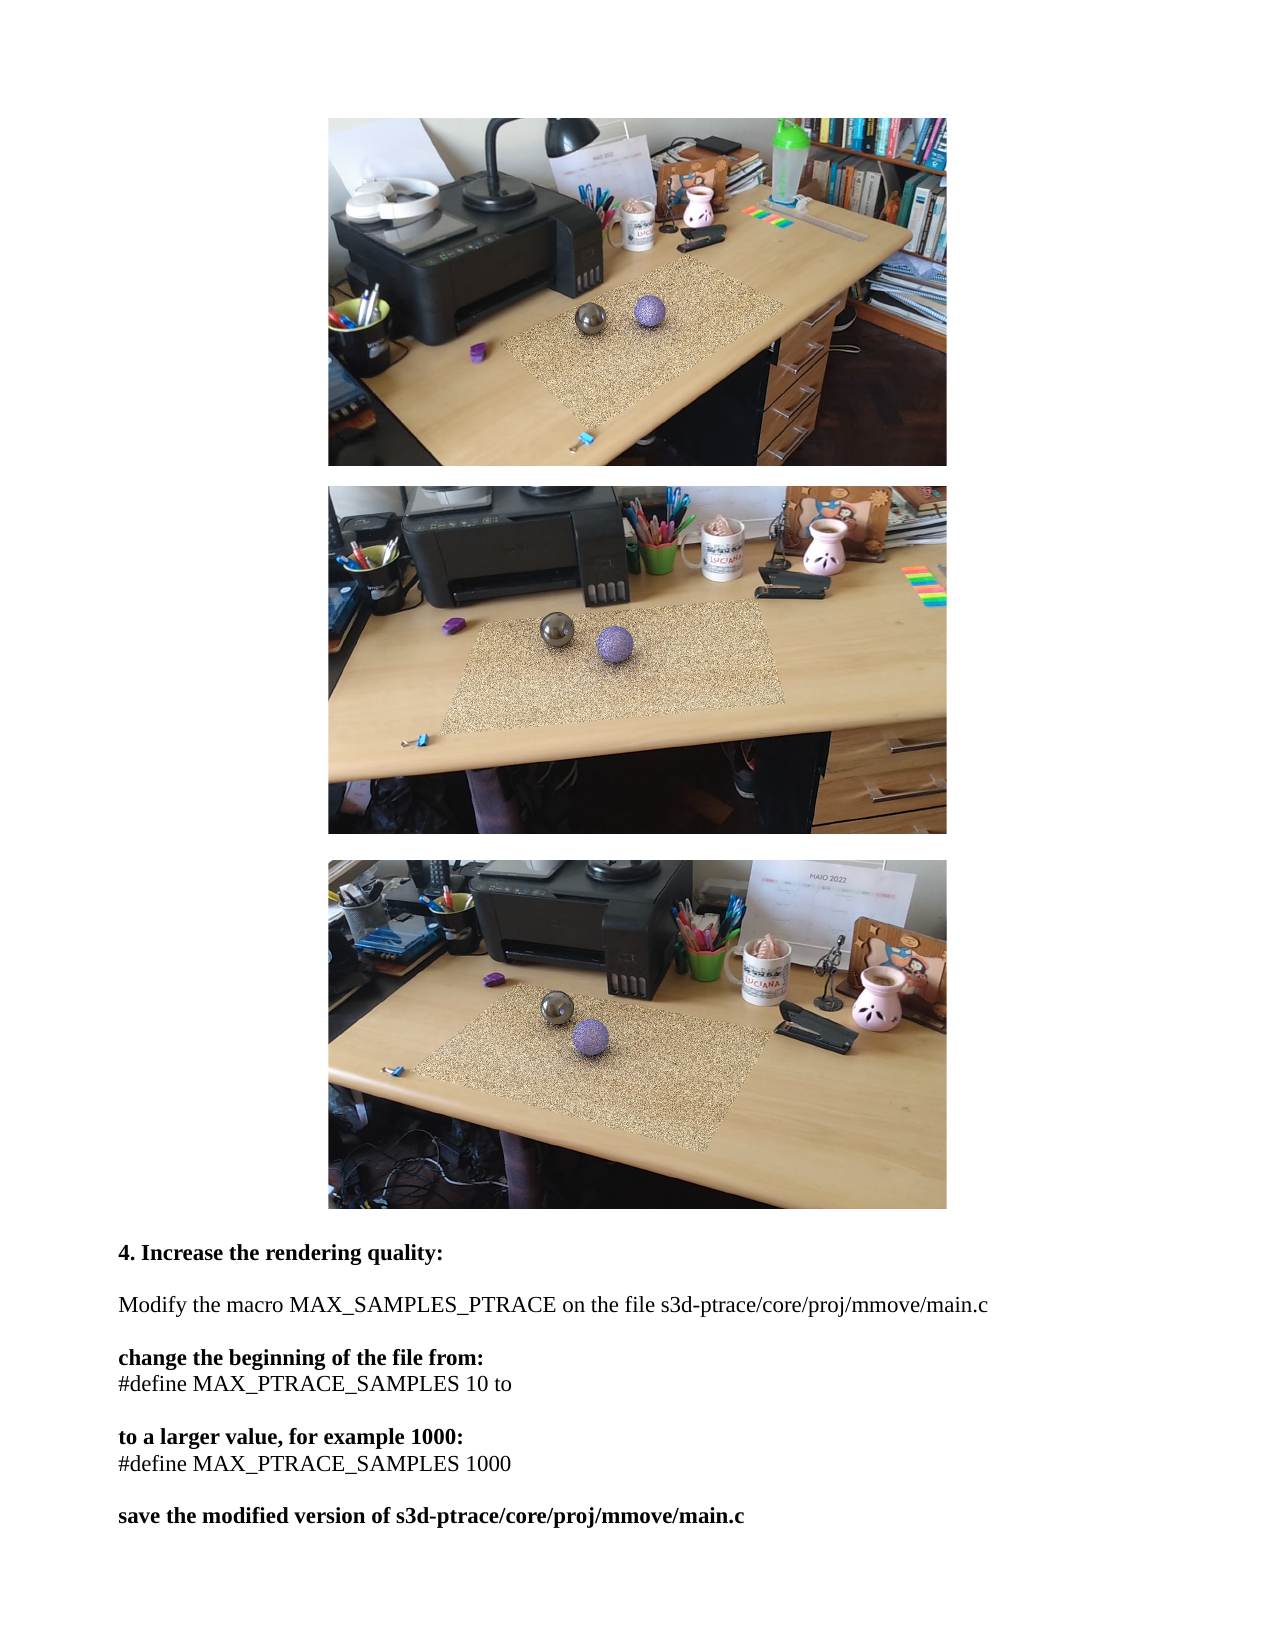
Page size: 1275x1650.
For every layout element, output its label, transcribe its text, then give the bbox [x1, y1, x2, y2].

text 4. Increase the rendering quality: [118, 1239, 1157, 1265]
picture [328, 860, 947, 1209]
picture [328, 486, 947, 834]
text #define MAX_PTRACE_SAMPLES 10 to [118, 1371, 1157, 1397]
text change the beginning of the file from: [118, 1344, 1157, 1371]
picture [328, 118, 947, 466]
text Modify the macro MAX_SAMPLES_PTRACE on the file s3d-ptrace/core/proj/mmove/main.c [118, 1291, 1157, 1318]
text to a larger value, for example 1000: [118, 1423, 1157, 1449]
text save the modified version of s3d-ptrace/core/proj/mmove/main.c [118, 1502, 1157, 1529]
text #define MAX_PTRACE_SAMPLES 1000 [118, 1449, 1157, 1476]
